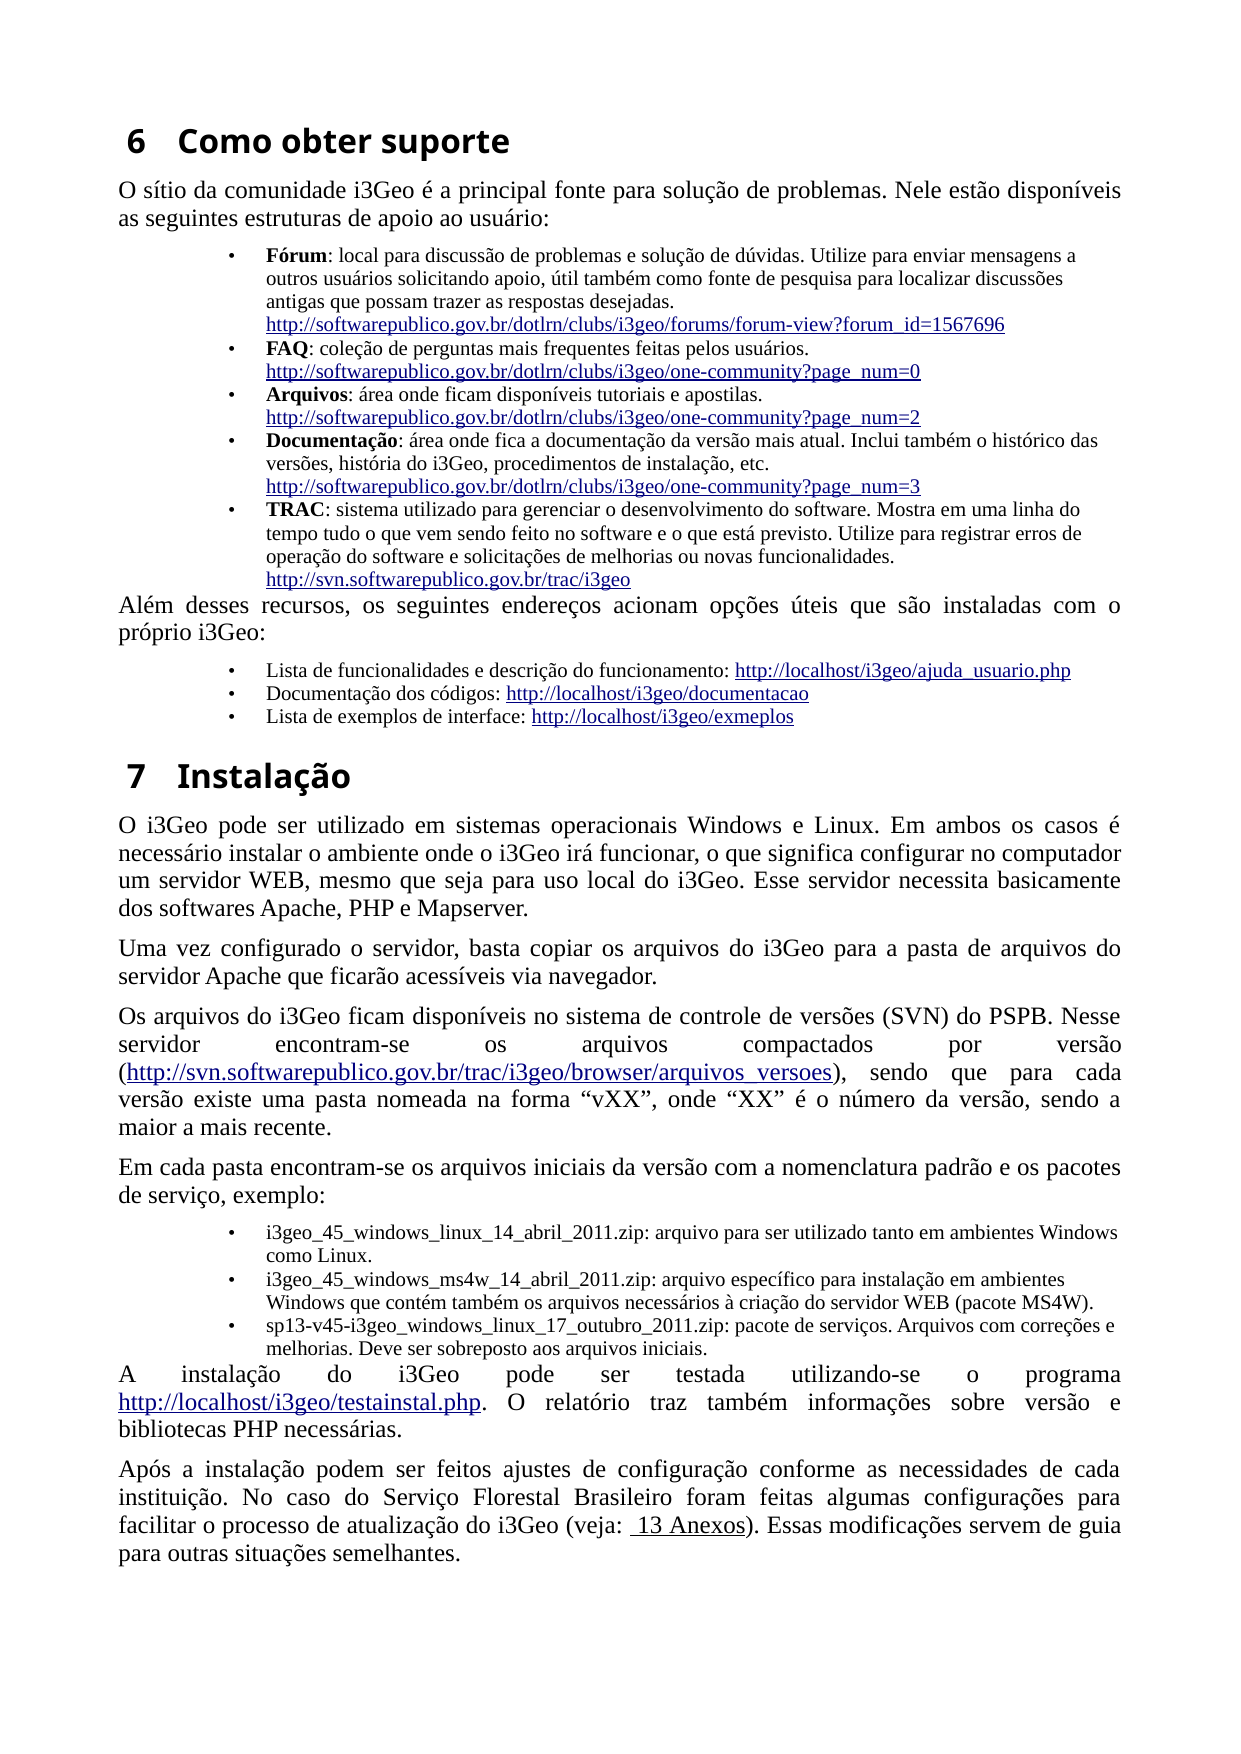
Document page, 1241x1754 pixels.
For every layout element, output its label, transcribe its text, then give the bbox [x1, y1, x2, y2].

text O i3Geo pode ser utilizado em sistemas operacionais Windows e Linux. Em ambos os casos é necessário instalar o ambiente onde o i3Geo irá funcionar, o que significa configurar no computador um servidor WEB, mesmo que seja para uso local do i3Geo. Esse servidor necessita basicamente dos softwares Apache, PHP e Mapserver. [118, 811, 1122, 922]
text Em cada pasta encontram-se os arquivos iniciais da versão com a nomenclatura padrão e os pacotes de serviço, exemplo: [118, 1153, 1122, 1209]
list Arquivos: área onde ficam disponíveis tutoriais e apostilas. http://softwarepublico.gov.br/dotlrn/clubs/i3geo/one-community?page_num=2 [228, 383, 1122, 429]
text Além desses recursos, os seguintes endereços acionam opções úteis que são instaladas com o próprio i3Geo: [118, 591, 1122, 646]
list Fórum: local para discussão de problemas e solução de dúvidas. Utilize para enviar mensagens a outros usuários solicitando apoio, útil também como fonte de pesquisa para localizar discussões antigas que possam trazer as respostas desejadas. http://softwarepublico.gov.br/dotlrn/clubs/i3geo/forums/forum-view?forum_id=1567696 [228, 244, 1122, 336]
list i3geo_45_windows_ms4w_14_abril_2011.zip: arquivo específico para instalação em ambientes Windows que contém também os arquivos necessários à criação do servidor WEB (pacote MS4W). [228, 1267, 1122, 1314]
text Os arquivos do i3Geo ficam disponíveis no sistema de controle de versões (SVN) do PSPB. Nesse servidor encontram-se os arquivos compactados por versão (http://svn.softwarepublico.gov.br/trac/i3geo/browser/arquivos_versoes), sendo que para cada versão existe uma pasta nomeada na forma “vXX”, onde “XX” é o número da versão, sendo a maior a mais recente. [118, 1002, 1122, 1141]
text O sítio da comunidade i3Geo é a principal fonte para solução de problemas. Nele estão disponíveis as seguintes estruturas de apoio ao usuário: [118, 176, 1122, 231]
subtitle Instalação [118, 753, 1122, 798]
subtitle Como obter suporte [118, 118, 1122, 163]
list Lista de exemplos de interface: http://localhost/i3geo/exmeplos [228, 705, 1122, 728]
list Documentação: área onde fica a documentação da versão mais atual. Inclui também o histórico das versões, história do i3Geo, procedimentos de instalação, etc. http://softwarepublico.gov.br/dotlrn/clubs/i3geo/one-community?page_num=3 [228, 429, 1122, 498]
text Após a instalação podem ser feitos ajustes de configuração conforme as necessidades de cada instituição. No caso do Serviço Florestal Brasileiro foram feitas algumas configurações para facilitar o processo de atualização do i3Geo (veja: 13Anexos). Essas modificações servem de guia para outras situações semelhantes. [118, 1456, 1122, 1566]
list Documentação dos códigos: http://localhost/i3geo/documentacao [228, 682, 1122, 705]
text Uma vez configurado o servidor, basta copiar os arquivos do i3Geo para a pasta de arquivos do servidor Apache que ficarão acessíveis via navegador. [118, 934, 1122, 990]
list sp13-v45-i3geo_windows_linux_17_outubro_2011.zip: pacote de serviços. Arquivos com correções e melhorias. Deve ser sobreposto aos arquivos iniciais. [228, 1314, 1122, 1360]
text A instalação do i3Geo pode ser testada utilizando-se o programa http://localhost/i3geo/testainstal.php. O relatório traz também informações sobre versão e bibliotecas PHP necessárias. [118, 1360, 1122, 1443]
list Lista de funcionalidades e descrição do funcionamento: http://localhost/i3geo/ajuda_usuario.php [228, 659, 1122, 682]
list TRAC: sistema utilizado para gerenciar o desenvolvimento do software. Mostra em uma linha do tempo tudo o que vem sendo feito no software e o que está previsto. Utilize para registrar erros de operação do software e solicitações de melhorias ou novas funcionalidades. http://svn.softwarepublico.gov.br/trac/i3geo [228, 498, 1122, 591]
list i3geo_45_windows_linux_14_abril_2011.zip: arquivo para ser utilizado tanto em ambientes Windows como Linux. [228, 1221, 1122, 1267]
list FAQ: coleção de perguntas mais frequentes feitas pelos usuários. http://softwarepublico.gov.br/dotlrn/clubs/i3geo/one-community?page_num=0 [228, 336, 1122, 383]
